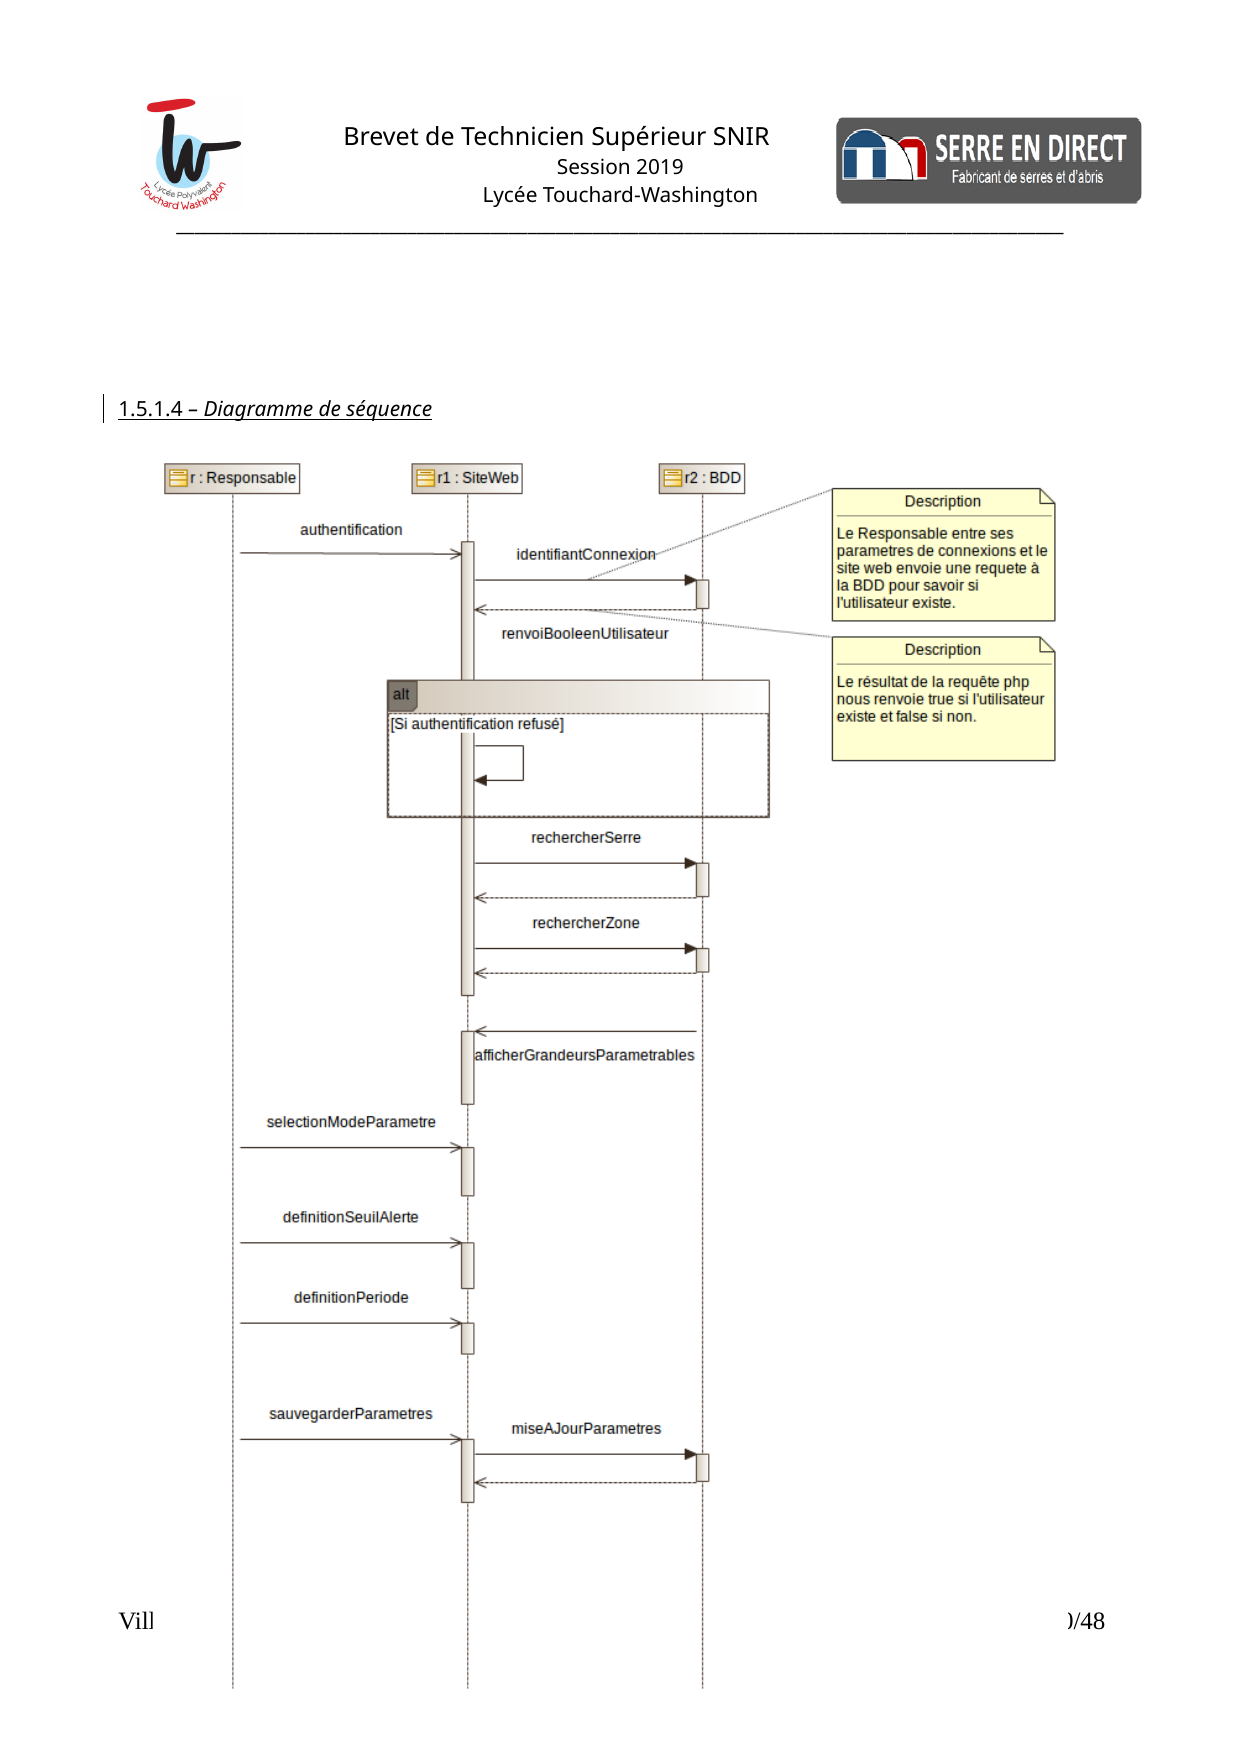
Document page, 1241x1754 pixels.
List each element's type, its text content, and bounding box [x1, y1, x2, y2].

picture [831, 115, 1145, 208]
picture [152, 451, 1068, 1701]
picture [138, 95, 243, 212]
subtitle 1.5.1.4 – Diagramme de séquence [118, 394, 1122, 423]
